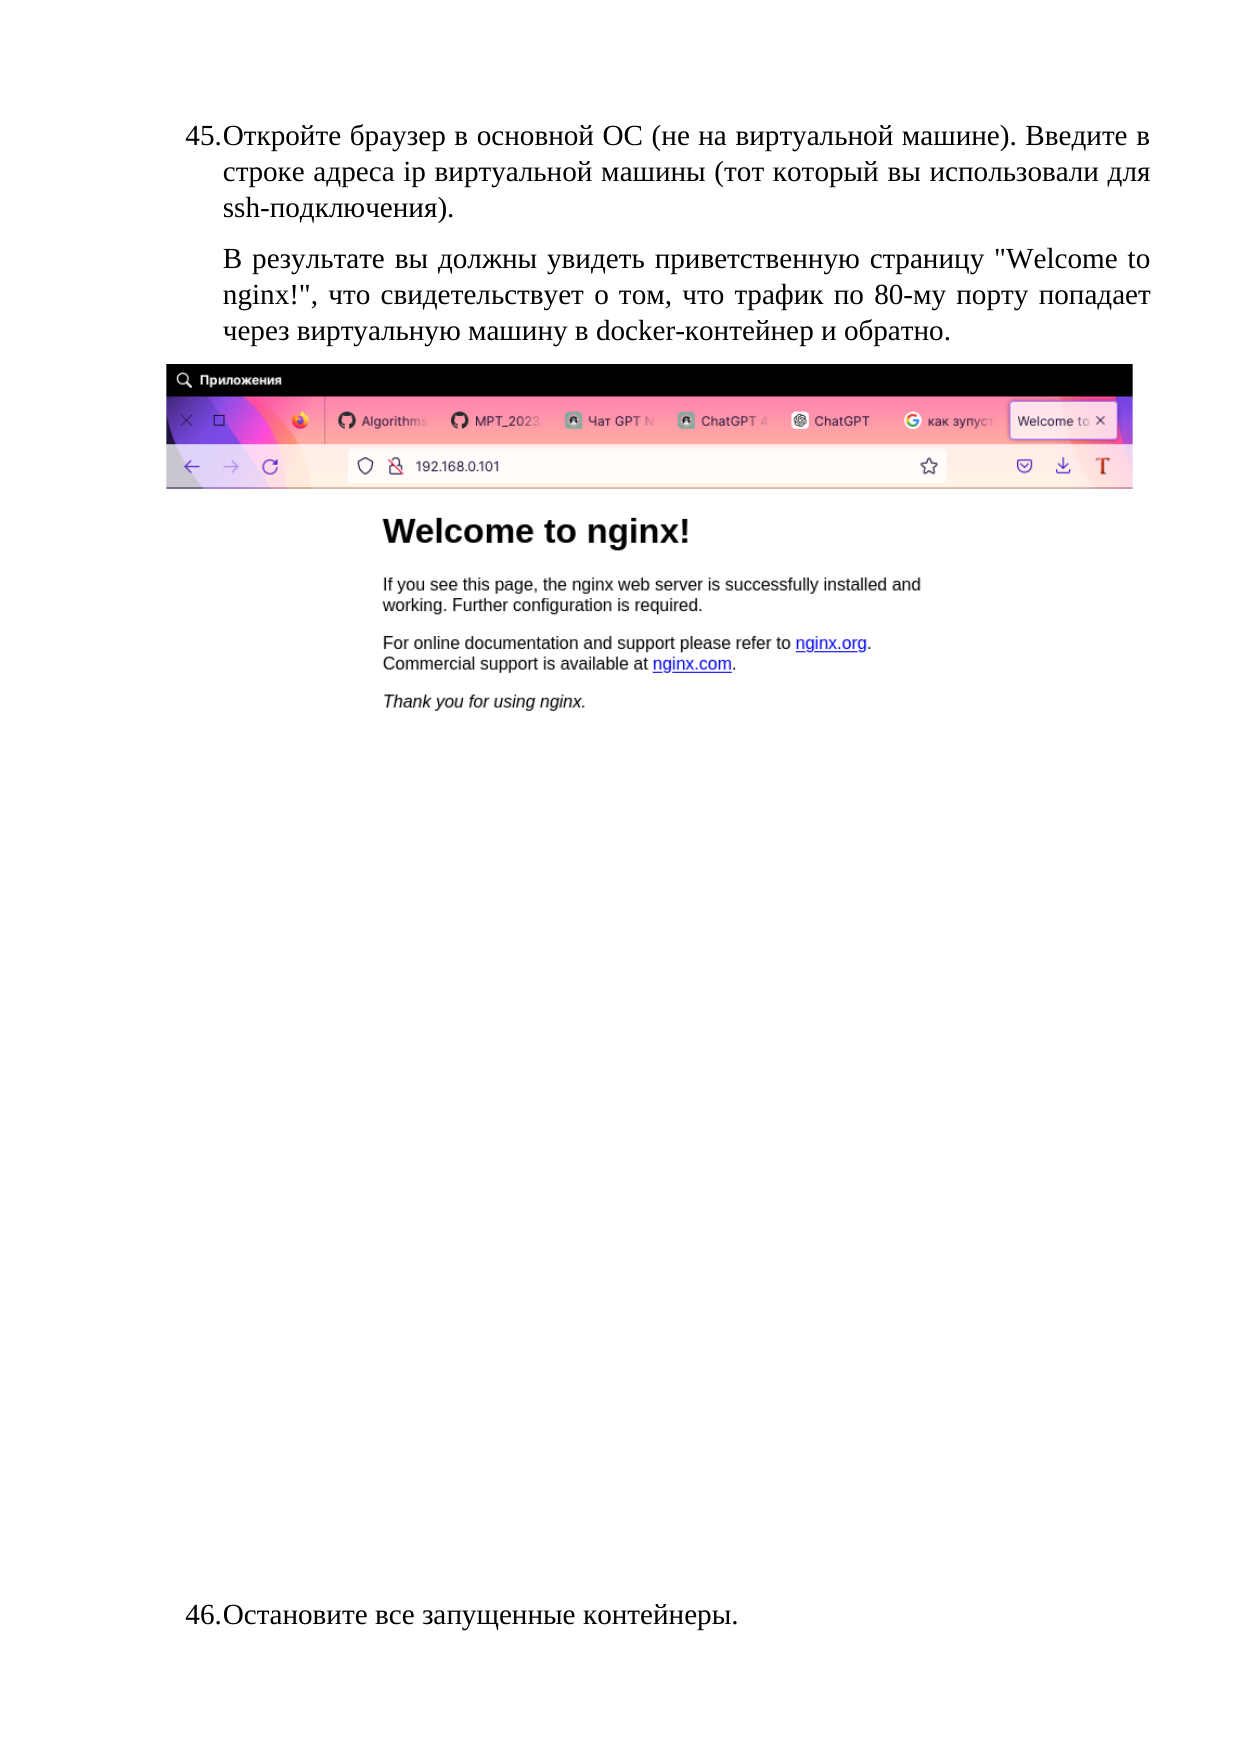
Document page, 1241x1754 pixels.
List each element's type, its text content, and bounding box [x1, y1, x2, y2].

list Остановите все запущенные контейнеры. [185, 1597, 1152, 1631]
list В результате вы должны увидеть приветственную страницу "Welcome to nginx!", что свидетельствует о том, что трафик по 80-му порту попадает через виртуальную машину в docker-контейнер и обратно. [185, 241, 1152, 347]
list Откройте браузер в основной ОС (не на виртуальной машине). Введите в строке адреса ip виртуальной машины (тот который вы использовали для ssh-подключения). [185, 118, 1152, 224]
picture [166, 364, 1133, 1527]
